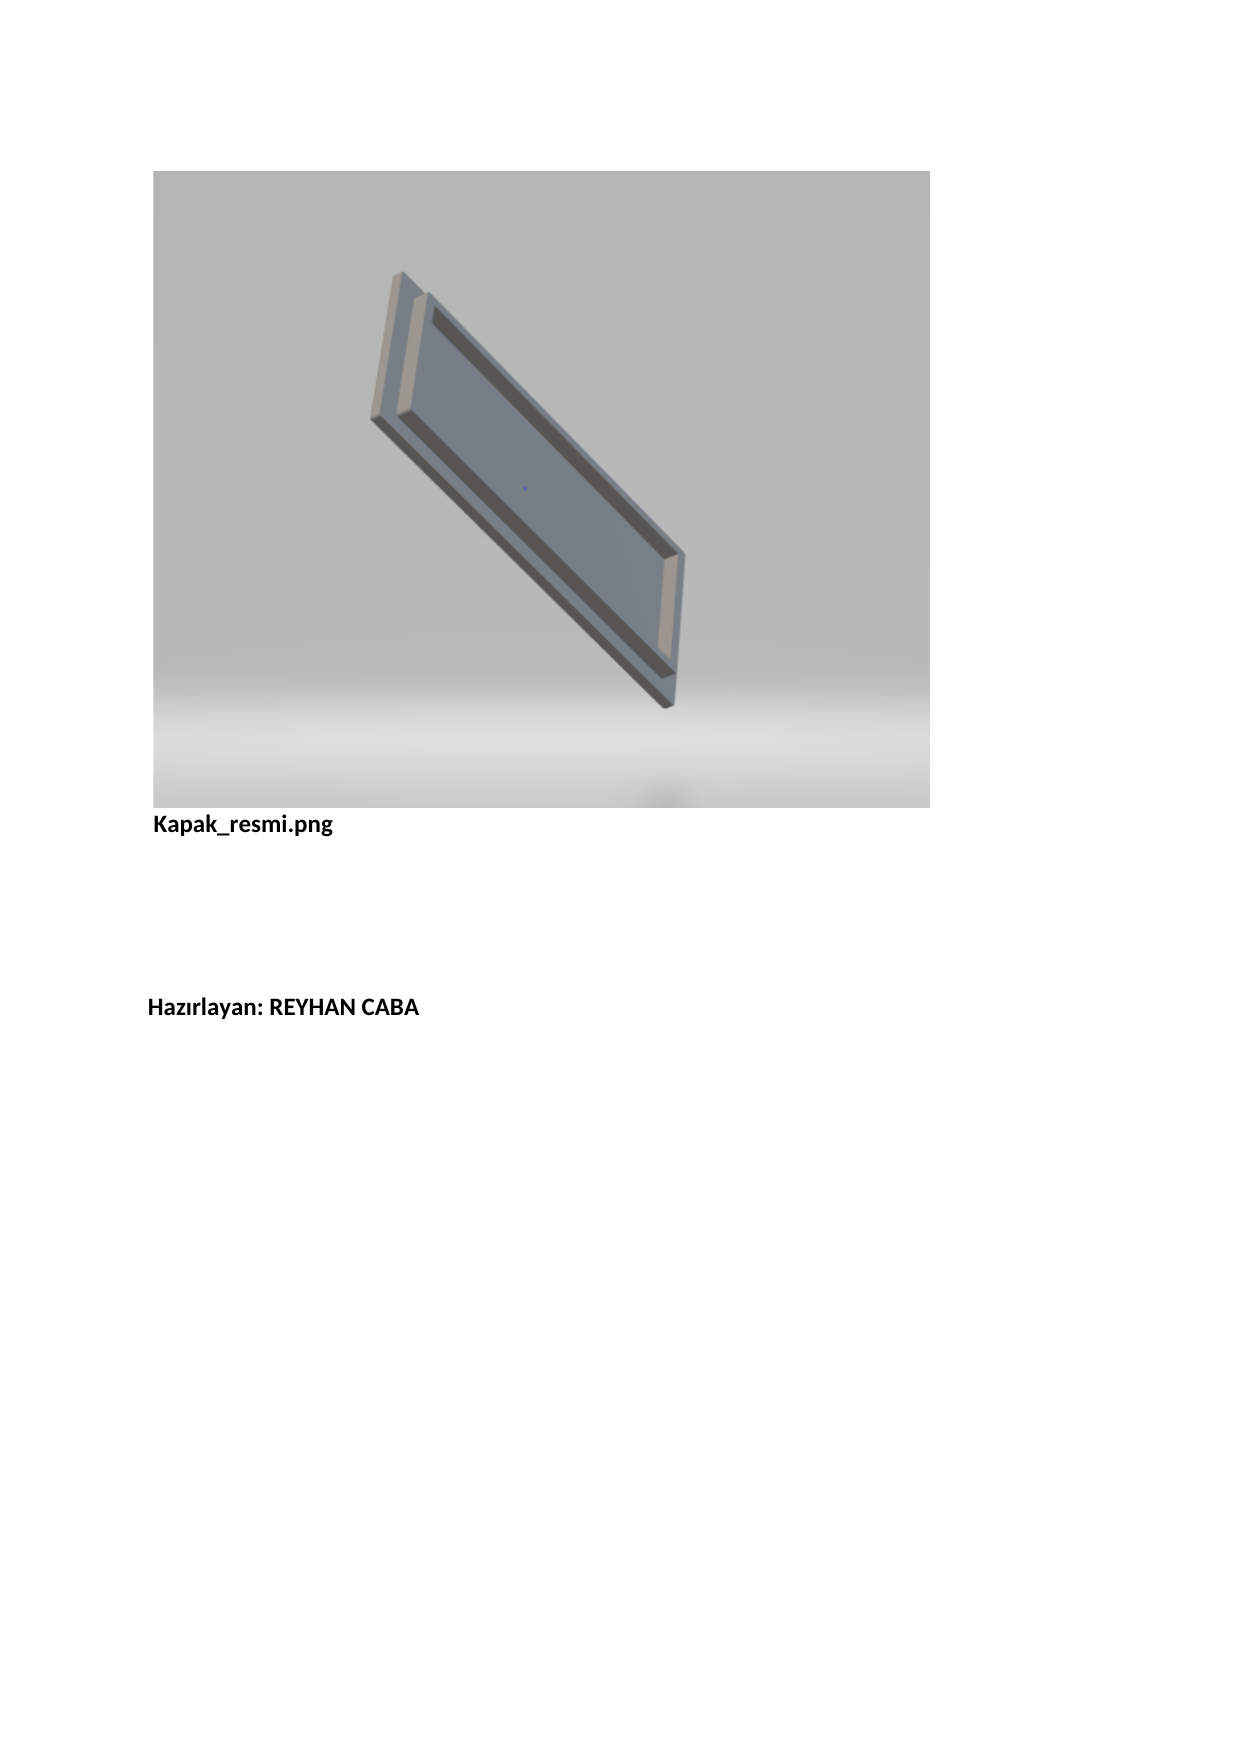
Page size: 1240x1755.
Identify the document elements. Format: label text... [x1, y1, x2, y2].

text Kapak_resmi.png [148, 808, 1092, 838]
text Hazırlayan: REYHAN CABA [148, 991, 1092, 1021]
